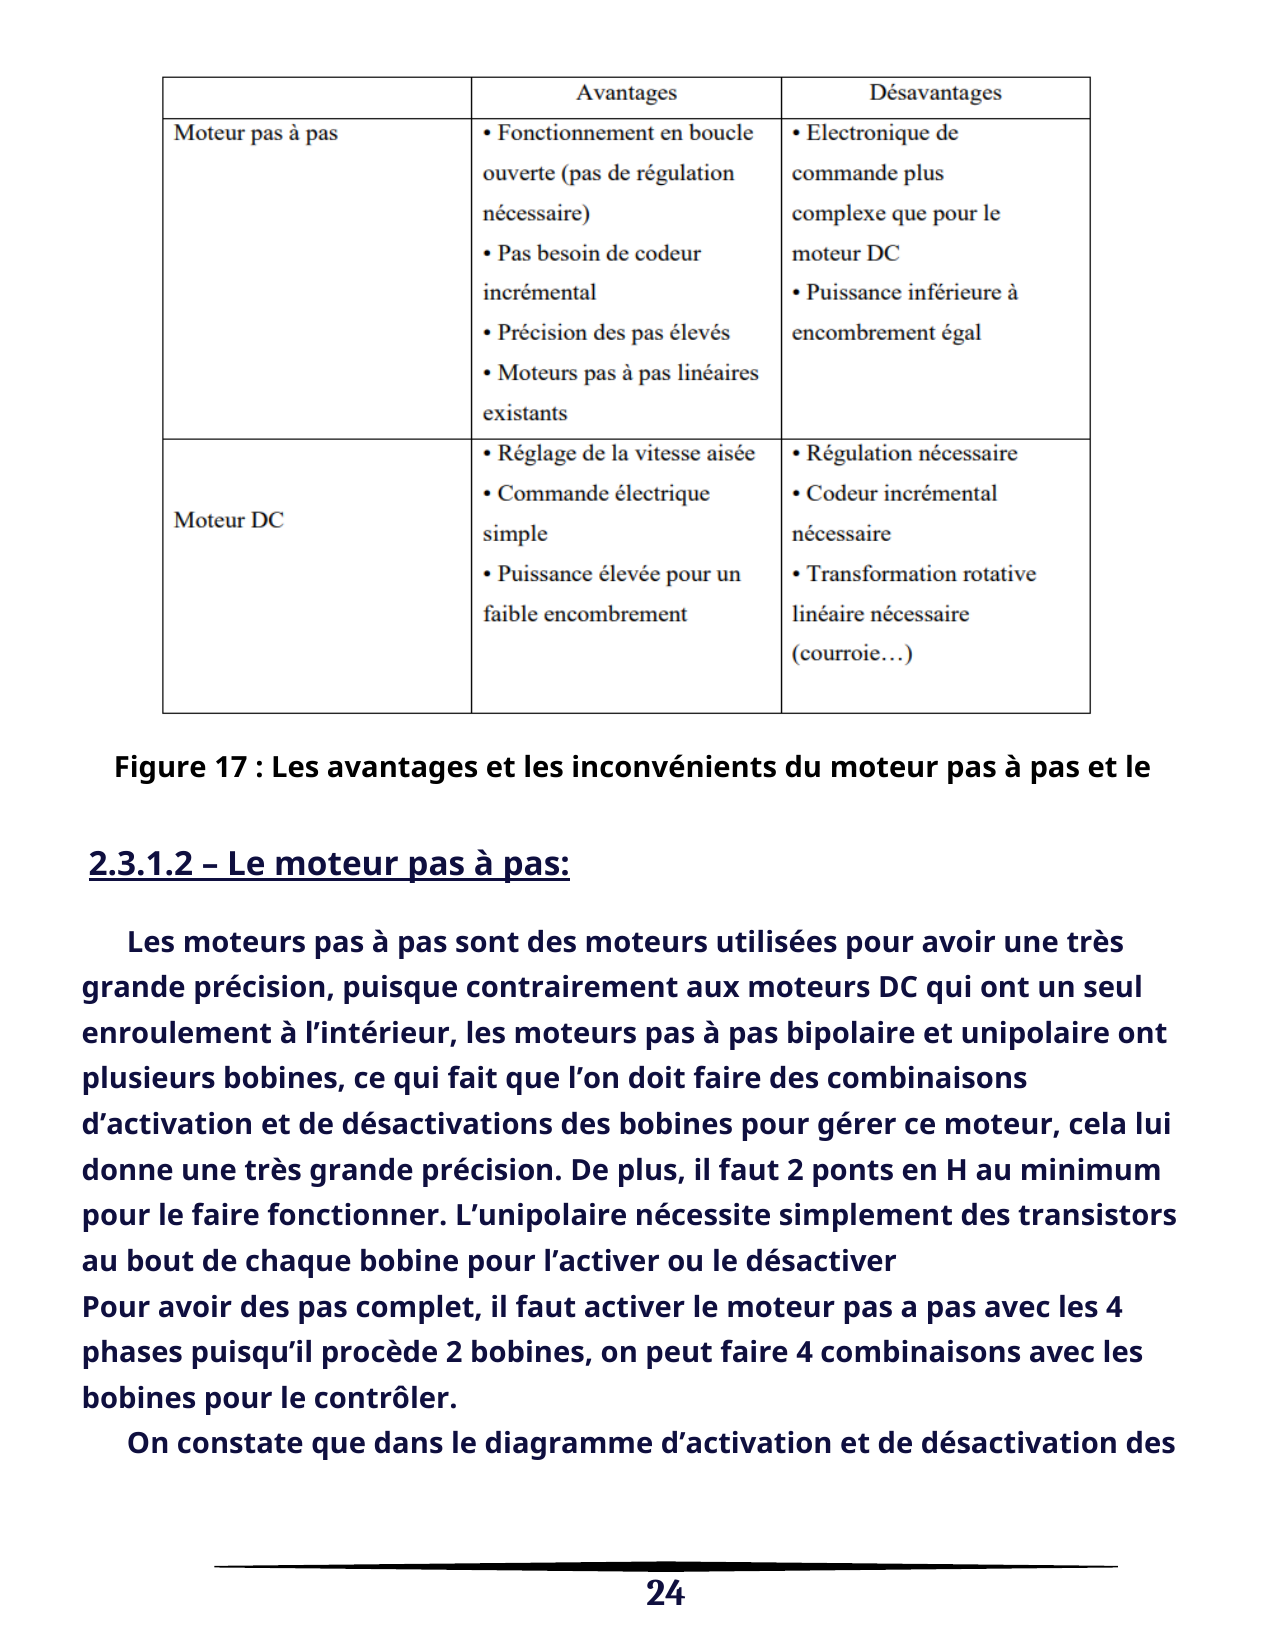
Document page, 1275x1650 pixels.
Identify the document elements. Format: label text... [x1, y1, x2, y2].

text Figure 17 : Les avantages et les inconvénients du moteur pas à pas et le DC : [113, 746, 1185, 789]
text 2.3.1.2 – Le moteur pas à pas: [88, 840, 610, 886]
text On constate que dans le diagramme d’activation et de désactivation des enroulements, il y a un décalage pour faire les 4 phases d’un tour. [81, 1423, 1202, 1471]
text Pour avoir des pas complet, il faut activer le moteur pas a pas avec les 4 phases puisqu’il procède 2 bobines, on peut faire 4 combinaisons avec les bobines pour le contrôler. [81, 1286, 1202, 1417]
text Les moteurs pas à pas sont des moteurs utilisées pour avoir une très grande précision, puisque contrairement aux moteurs DC qui ont un seul enroulement à l’intérieur, les moteurs pas à pas bipolaire et unipolaire ont plusieurs bobines, ce qui fait que l’on doit faire des combinaisons d’activation et de désactivations des bobines pour gérer ce moteur, cela lui donne une très grande précision. De plus, il faut 2 ponts en H au minimum pour le faire fonctionner. L’unipolaire nécessite simplement des transistors au bout de chaque bobine pour l’activer ou le désactiver [81, 921, 1202, 1280]
